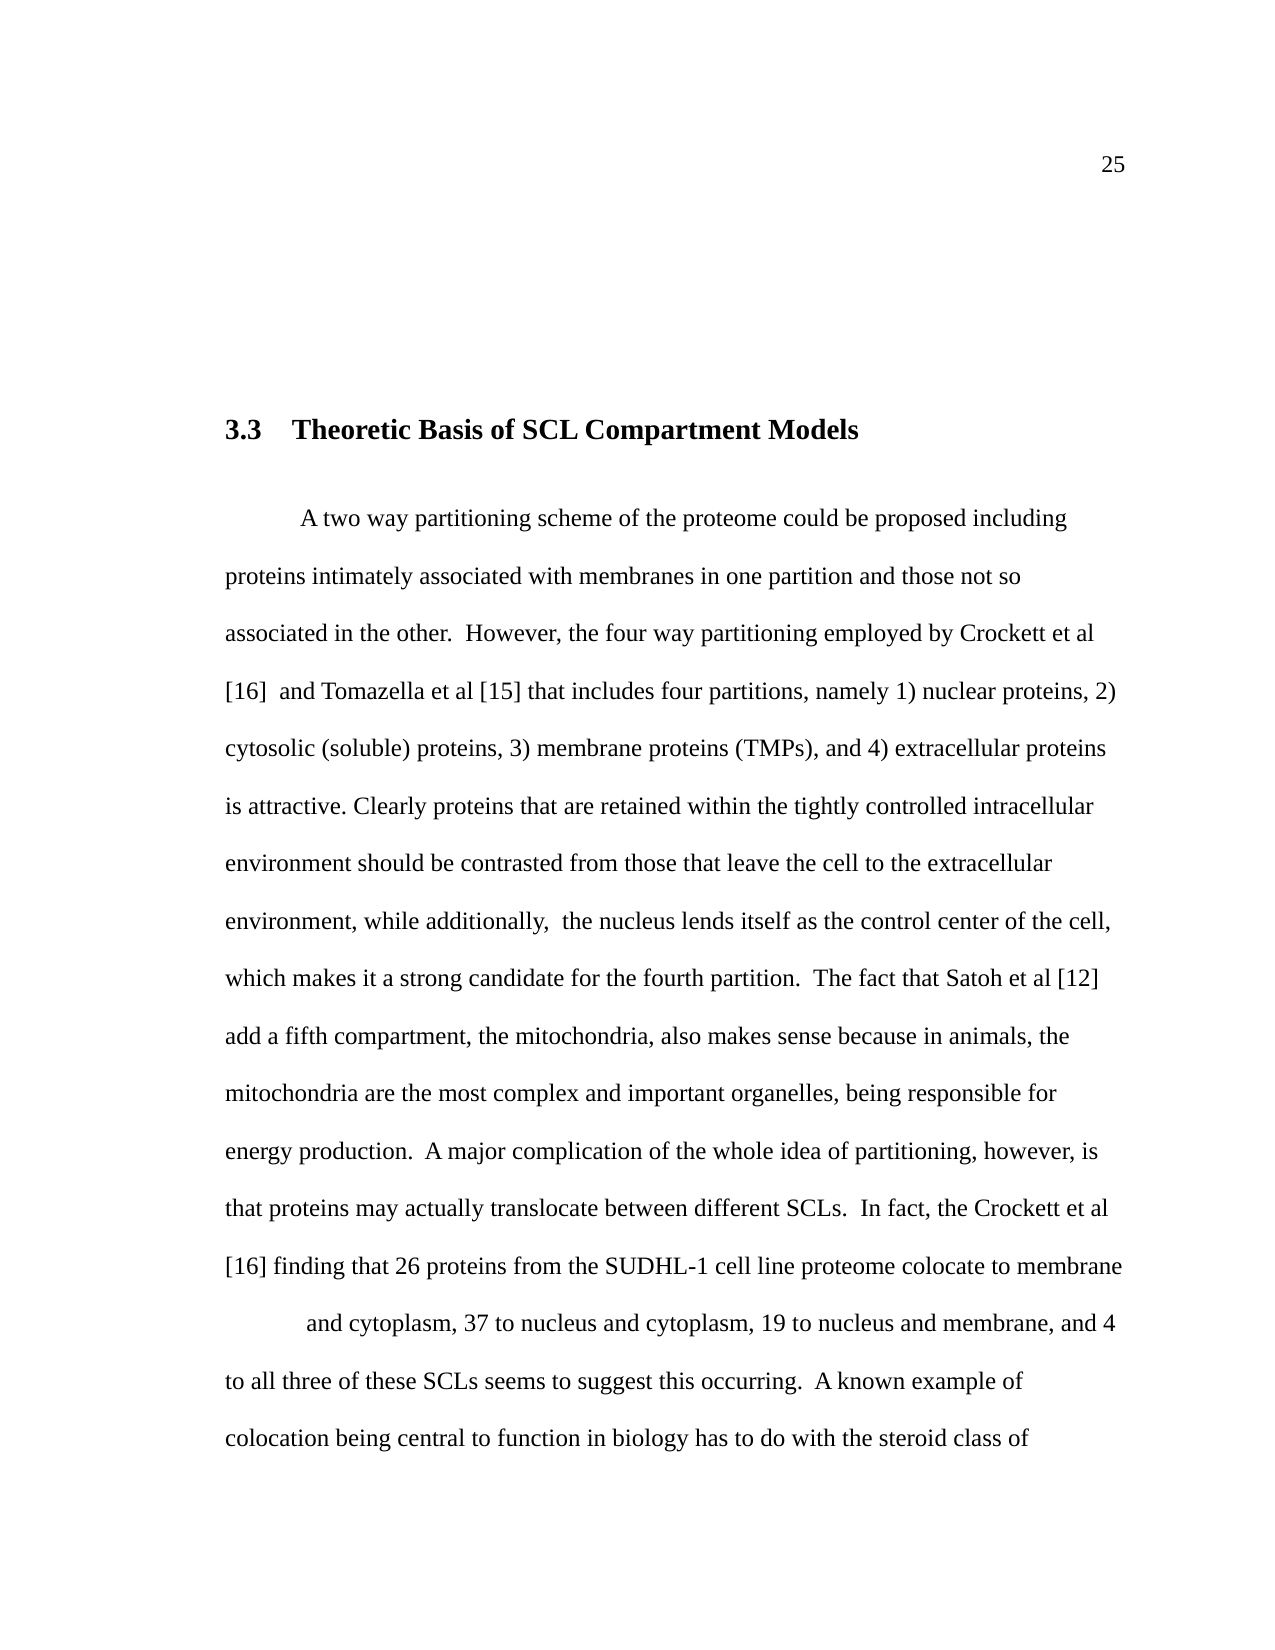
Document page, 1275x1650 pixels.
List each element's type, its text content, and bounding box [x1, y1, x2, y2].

subtitle Theoretic Basis of SCL Compartment Models [225, 412, 1125, 446]
text A two way partitioning scheme of the proteome could be proposed including proteins intimately associated with membranes in one partition and those not so associated in the other. However, the four way partitioning employed by Crockett et al [16] and Tomazella et al [15] that includes four partitions, namely 1) nuclear proteins, 2) cytosolic (soluble) proteins, 3) membrane proteins (TMPs), and 4) extracellular proteins is attractive. Clearly proteins that are retained within the tightly controlled intracellular environment should be contrasted from those that leave the cell to the extracellular environment, while additionally, the nucleus lends itself as the control center of the cell, which makes it a strong candidate for the fourth partition. The fact that Satoh et al [12] add a fifth compartment, the mitochondria, also makes sense because in animals, the mitochondria are the most complex and important organelles, being responsible for energy production. A major complication of the whole idea of partitioning, however, is that proteins may actually translocate between different SCLs. In fact, the Crockett et al [16] finding that 26 proteins from the SUDHL-1 cell line proteome colocate to membrane and cytoplasm, 37 to nucleus and cytoplasm, 19 to nucleus and membrane, and 4 to all three of these SCLs seems to suggest this occurring. A known example of colocation being central to function in biology has to do with the steroid class of [225, 503, 1125, 1452]
